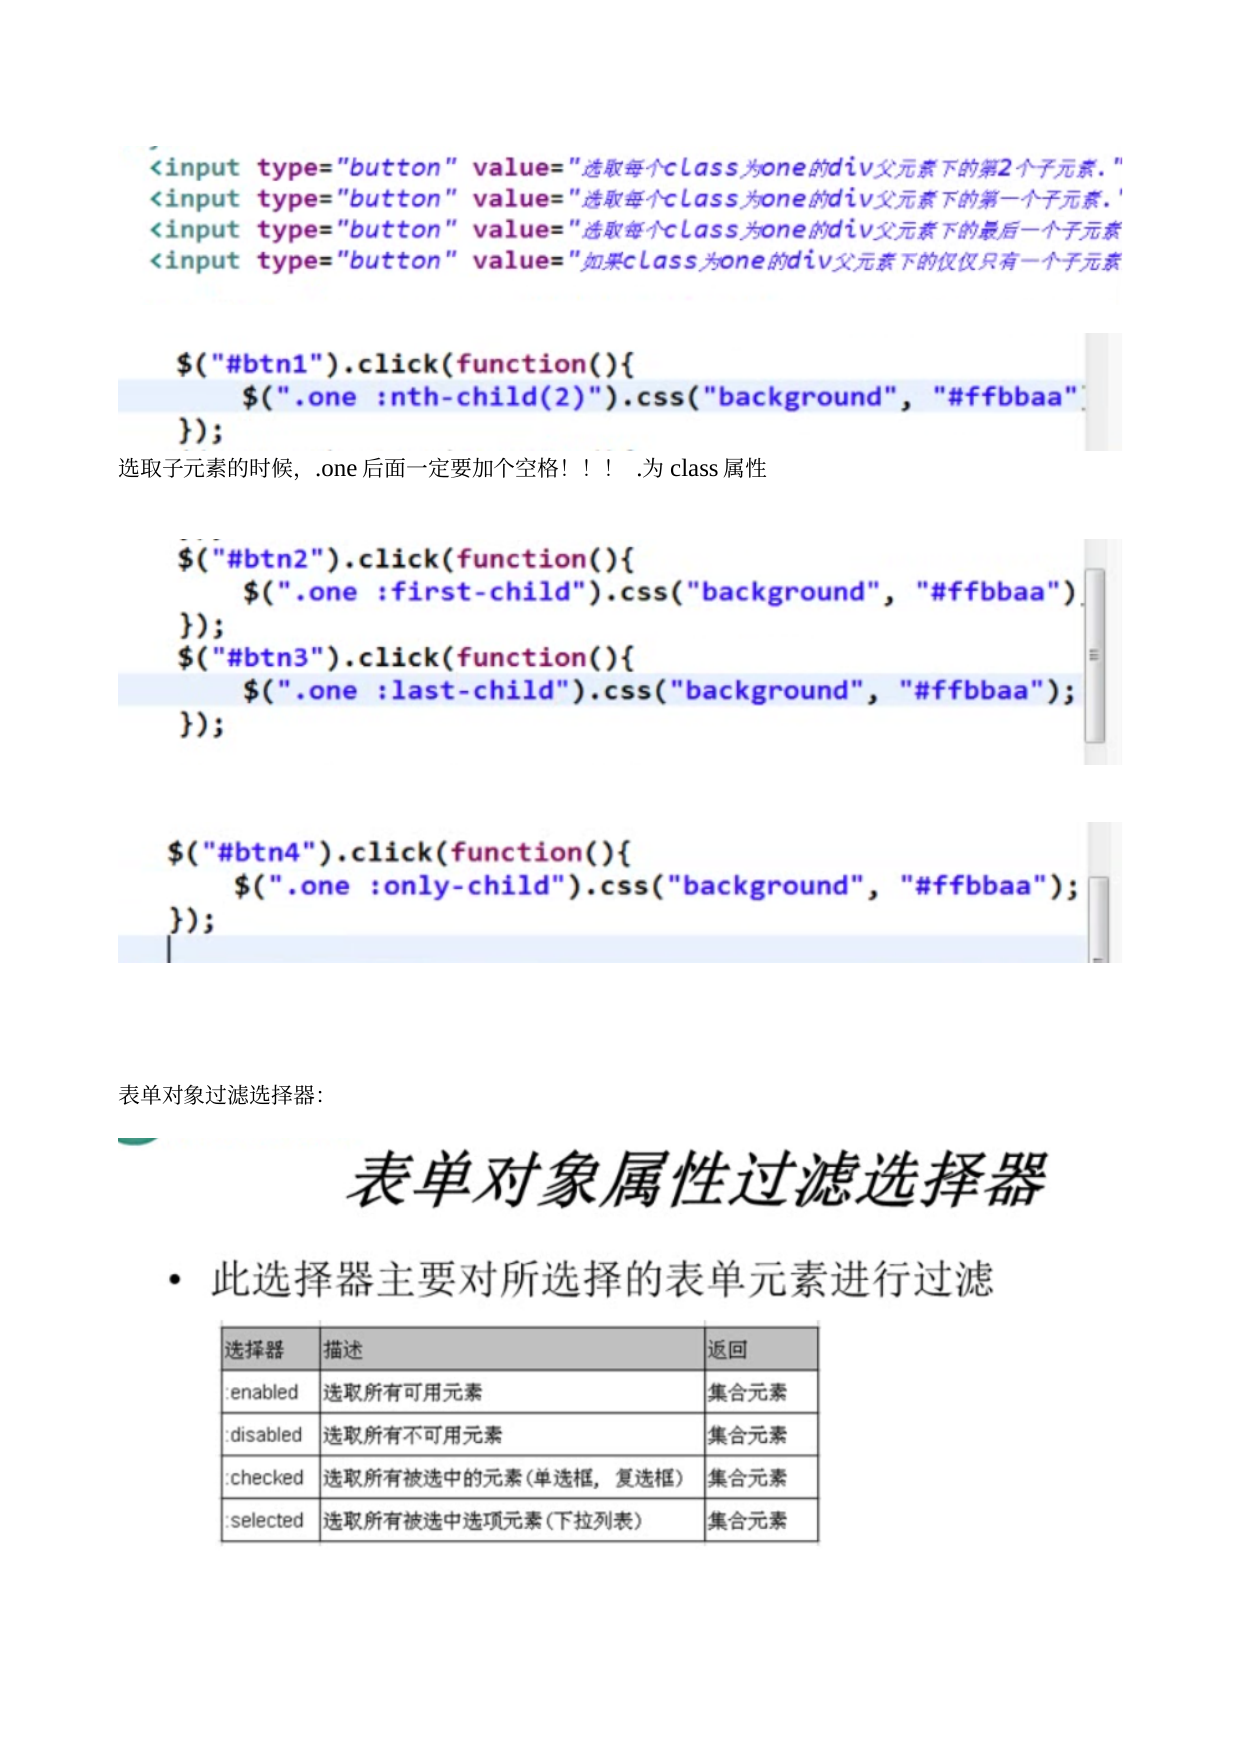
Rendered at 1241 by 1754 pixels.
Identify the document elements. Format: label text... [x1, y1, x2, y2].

picture [118, 539, 1123, 765]
text 表单对象过滤选择器： [118, 1078, 1122, 1109]
picture [118, 822, 1123, 963]
text 选取子元素的时候，.one后面一定要加个空格！！！ .为 class属性 [118, 451, 1122, 482]
picture [118, 1138, 1123, 1633]
picture [118, 333, 1123, 451]
picture [118, 146, 1123, 305]
